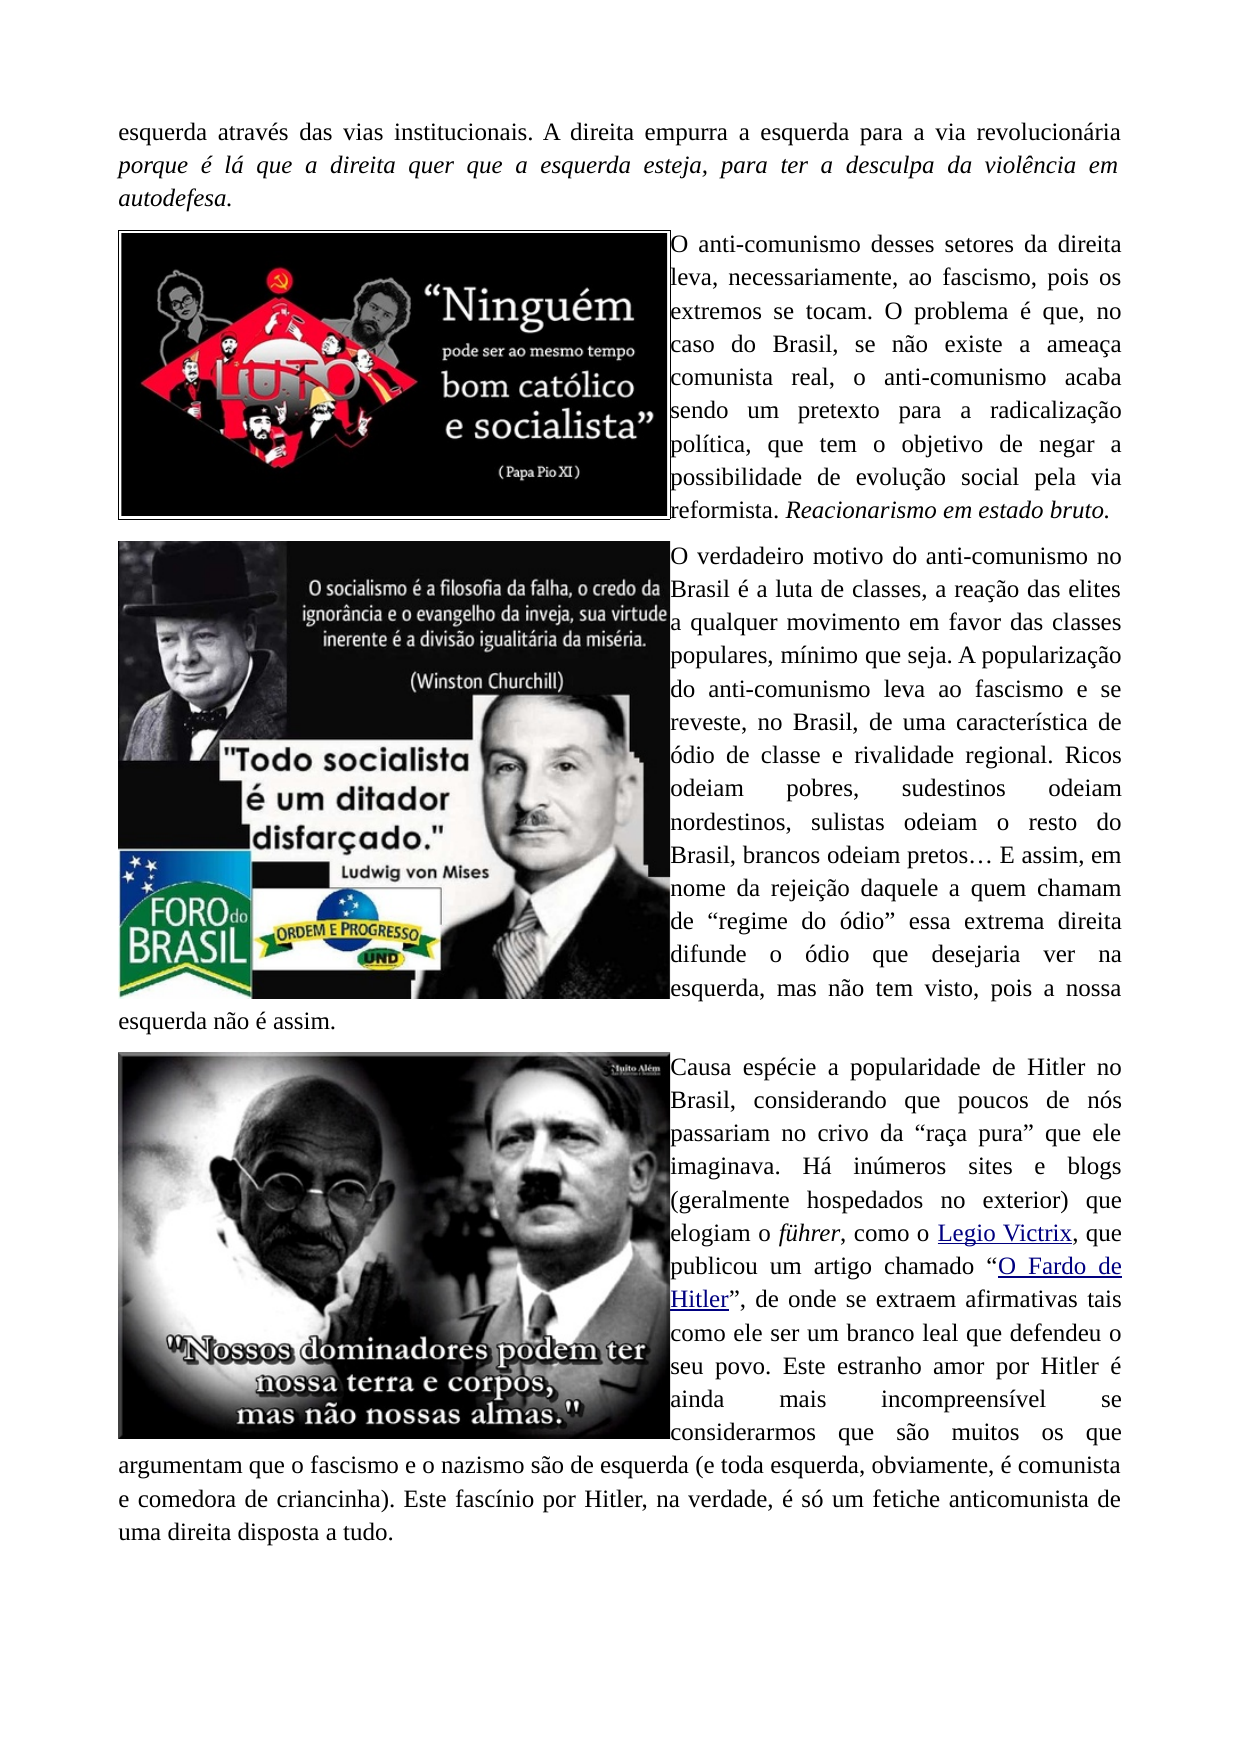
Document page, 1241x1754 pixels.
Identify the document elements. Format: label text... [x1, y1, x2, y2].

picture [118, 541, 671, 999]
text esquerda através das vias institucionais. A direita empurra a esquerda para a via revolucionária porque é lá que a direita quer que a esquerda esteja, para ter a desculpa da violência em autodefesa. [118, 118, 1122, 212]
text Causa espécie a popularidade de Hitler no Brasil, considerando que poucos de nós passariam no crivo da “raça pura” que ele imaginava. Há inúmeros sites e blogs (geralmente hospedados no exterior) que elogiam o führer, como o Legio Victrix, que publicou um artigo chamado “O Fardo de Hitler”, de onde se extraem afirmativas tais como ele ser um branco leal que defendeu o seu povo. Este estranho amor por Hitler é ainda mais incompreensível se considerarmos que são muitos os que argumentam que o fascismo e o nazismo são de esquerda (e toda esquerda, obviamente, é comunista e comedora de criancinha). Este fascínio por Hitler, na verdade, é só um fetiche anticomunista de uma direita disposta a tudo. [118, 1053, 1122, 1546]
picture [121, 233, 668, 516]
picture [118, 1052, 671, 1439]
text O anti-comunismo desses setores da direita leva, necessariamente, ao fascismo, pois os extremos se tocam. O problema é que, no caso do Brasil, se não existe a ameaça comunista real, o anti-comunismo acaba sendo um pretexto para a radicalização política, que tem o objetivo de negar a possibilidade de evolução social pela via reformista. Reacionarismo em estado bruto. [118, 230, 1122, 524]
text O verdadeiro motivo do anti-comunismo no Brasil é a luta de classes, a reação das elites a qualquer movimento em favor das classes populares, mínimo que seja. A popularização do anti-comunismo leva ao fascismo e se reveste, no Brasil, de uma característica de ódio de classe e rivalidade regional. Ricos odeiam pobres, sudestinos odeiam nordestinos, sulistas odeiam o resto do Brasil, brancos odeiam pretos… E assim, em nome da rejeição daquele a quem chamam de “regime do ódio” essa extrema direita difunde o ódio que desejaria ver na esquerda, mas não tem visto, pois a nossa esquerda não é assim. [118, 542, 1122, 1035]
